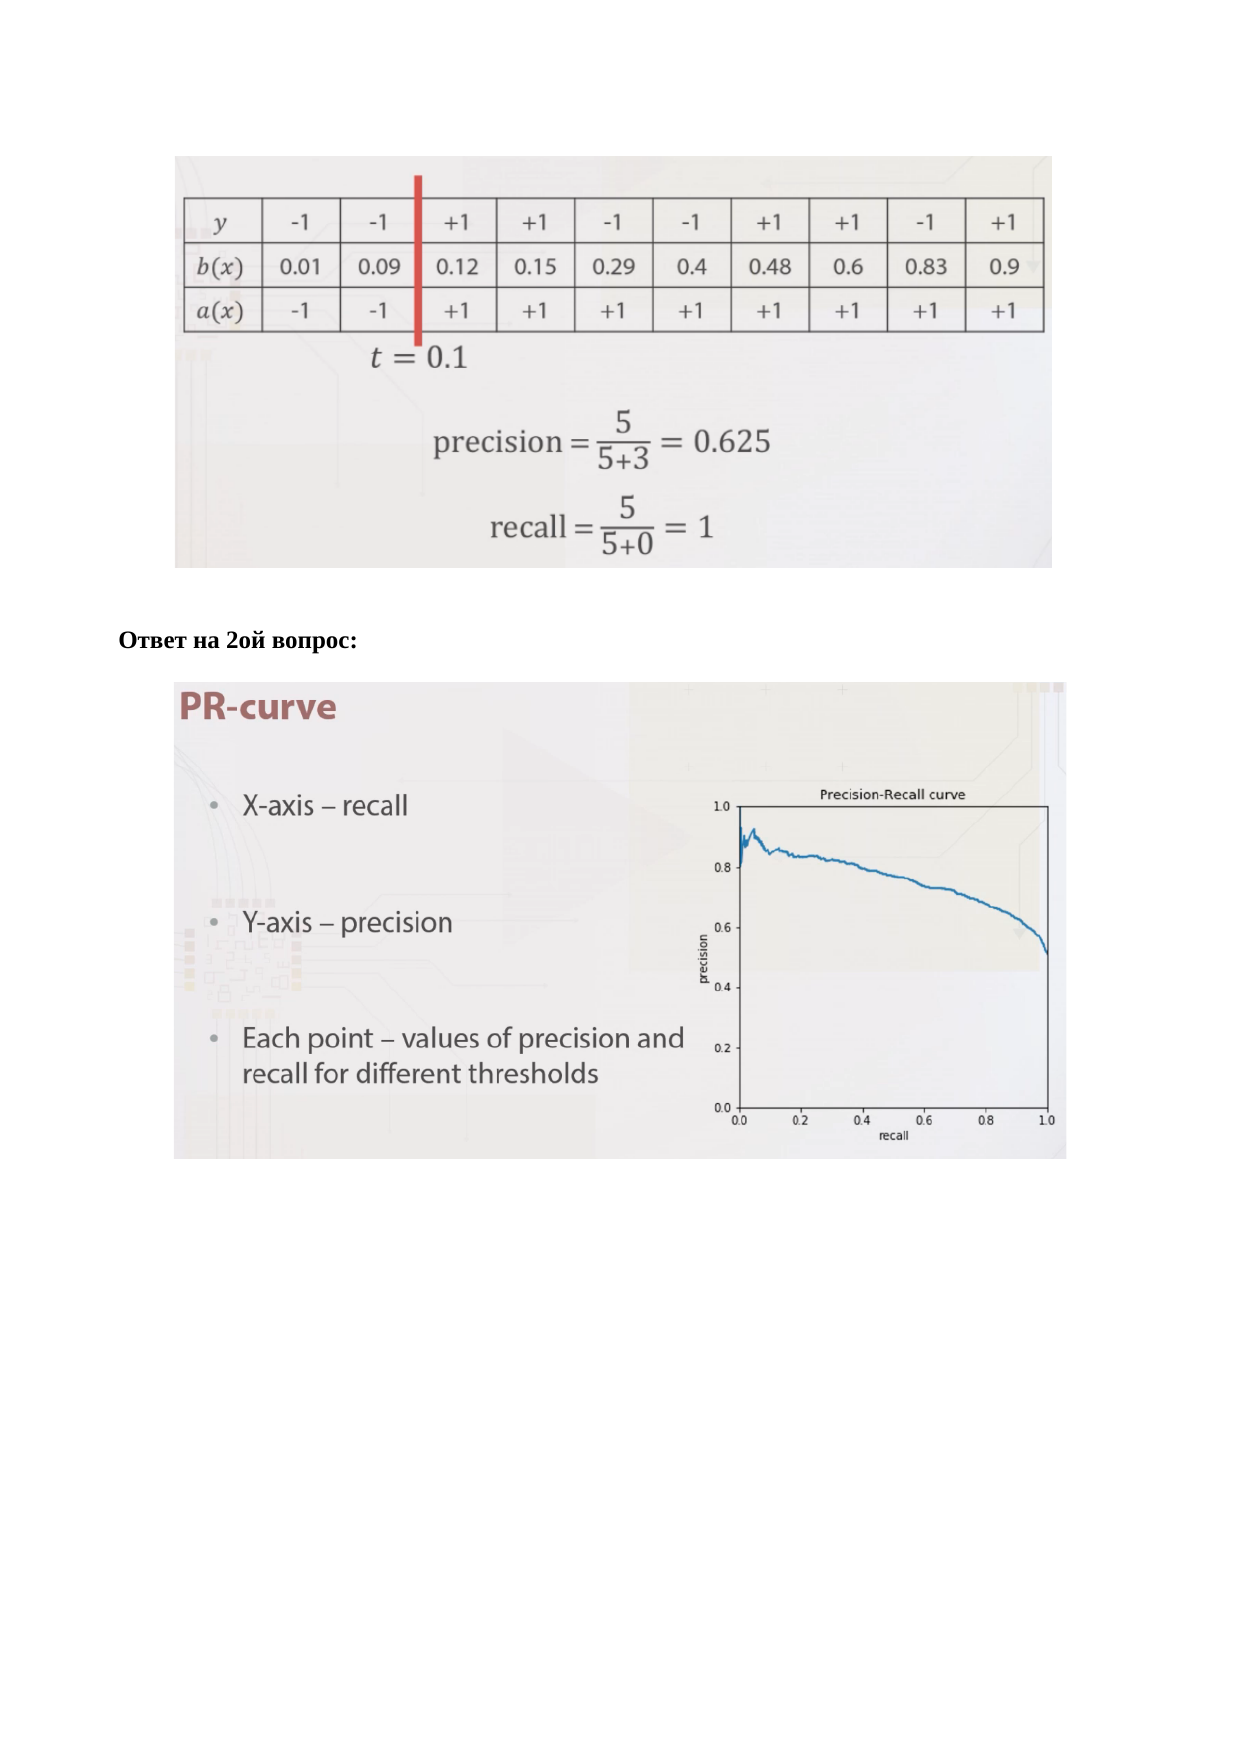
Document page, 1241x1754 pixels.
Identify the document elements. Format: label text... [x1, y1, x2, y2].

picture [174, 156, 1052, 568]
text Ответ на 2ой вопрос: [118, 625, 1122, 654]
picture [173, 682, 1067, 1159]
